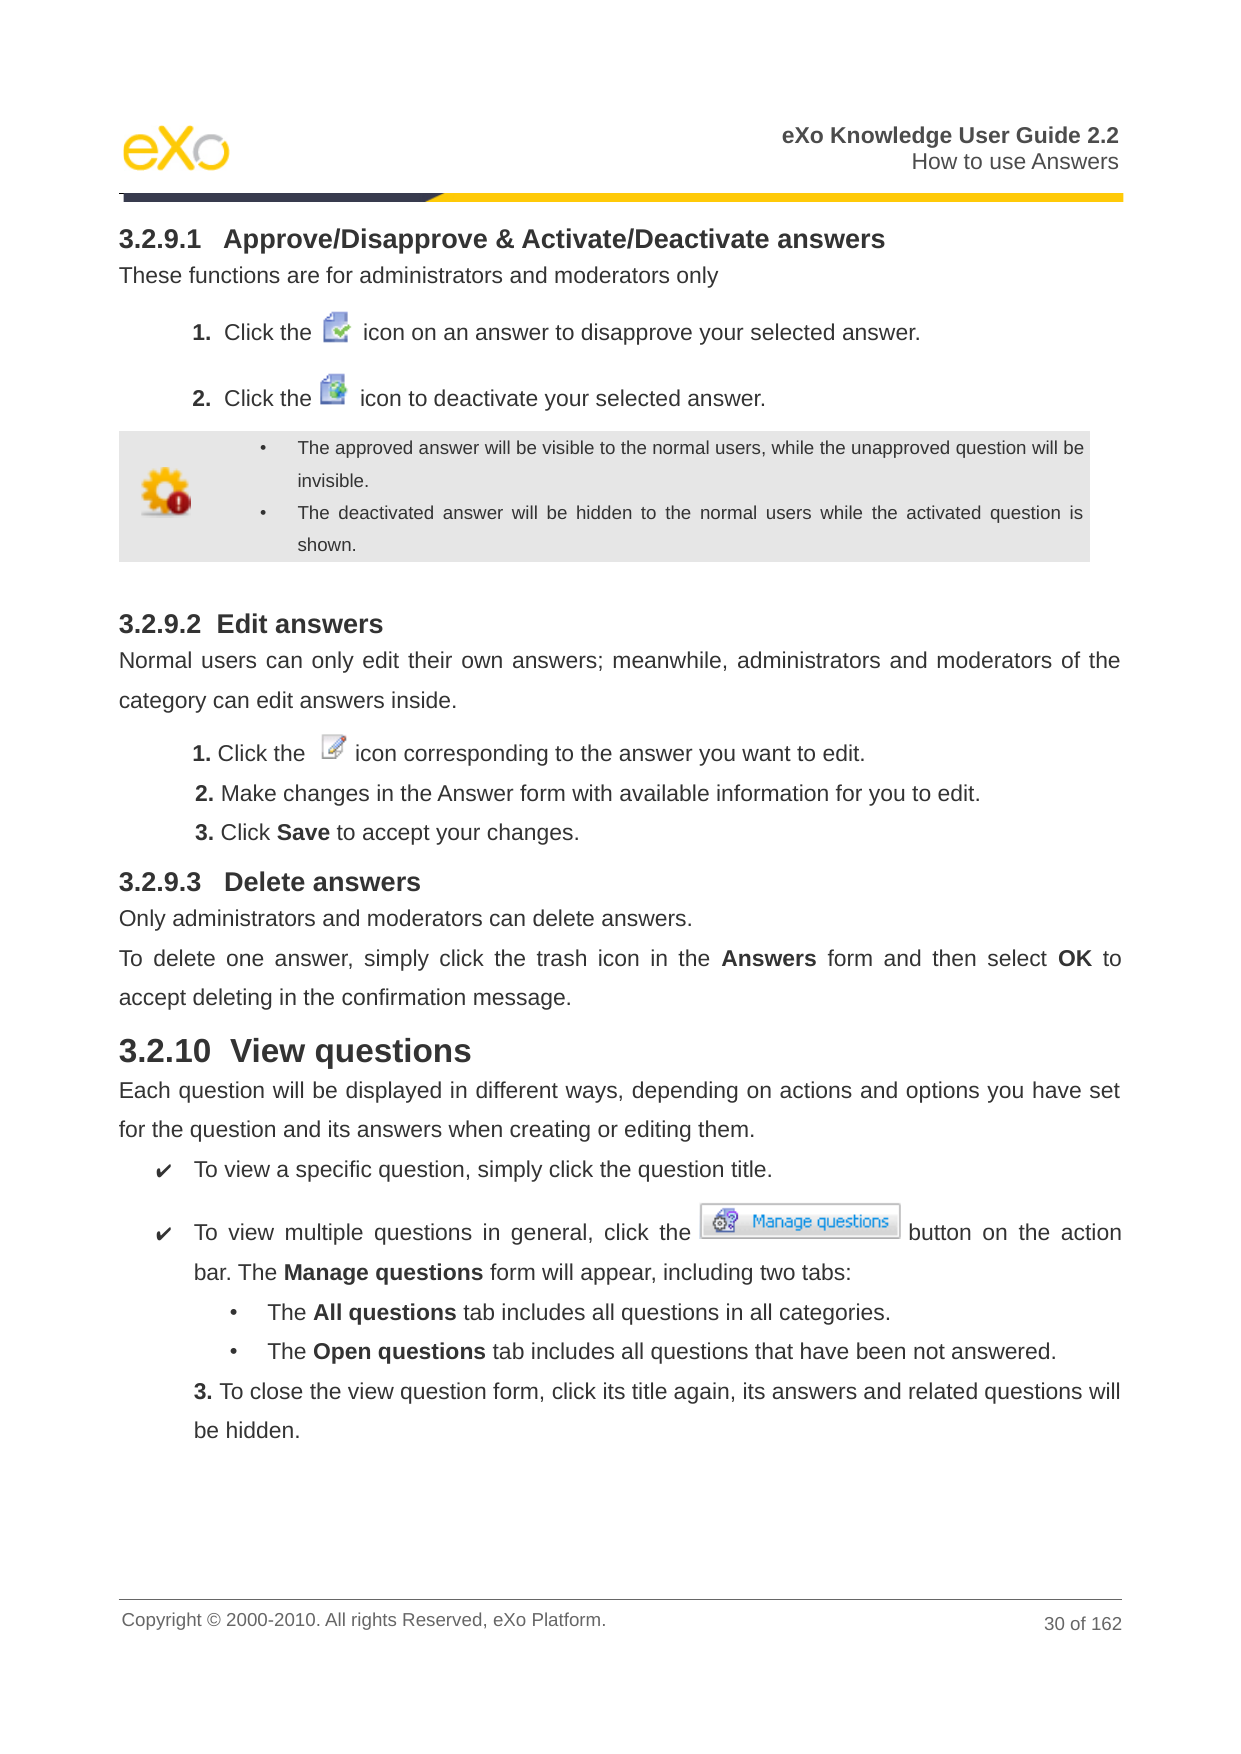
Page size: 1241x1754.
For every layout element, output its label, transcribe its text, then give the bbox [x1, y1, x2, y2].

text 2. Click theicon to deactivate your selected answer. [45, 364, 1122, 418]
subtitle Edit answers [118, 608, 1122, 640]
picture [319, 371, 353, 411]
list 2. Make changes in the Answer form with available information for you to edit. [157, 780, 1122, 806]
list To view multiple questions in general, click thebutton on the action bar. The Manage questions form will appear, including two tabs: [156, 1195, 1122, 1286]
picture [699, 1202, 901, 1239]
picture [123, 193, 1124, 202]
list The All questions tab includes all questions in all categories. [229, 1299, 1122, 1325]
list 3. To close the view question form, click its title again, its answers and related questions will be hidden. [156, 1378, 1122, 1444]
list The Open questions tab includes all questions that have been not answered. [229, 1338, 1122, 1365]
text Each question will be displayed in different ways, depending on actions and options you have set for the question and its answers when creating or editing them. [118, 1077, 1122, 1143]
text These functions are for administrators and moderators only [118, 262, 1122, 289]
table_header [119, 431, 217, 562]
text 1. Click the icon corresponding to the answer you want to edit. [118, 726, 1122, 767]
text Only administrators and moderators can delete answers. [118, 905, 1122, 931]
list To view a specific question, simply click the question title. [156, 1156, 1122, 1182]
picture [319, 309, 356, 344]
table_header The approved answer will be visible to the normal users, while the unapproved question will be invisible. The deactivated answer will be hidden to the normal users while the activated question is shown. [217, 431, 1090, 562]
picture [141, 467, 191, 518]
text To delete one answer, simply click the trash icon in the Answers form and then select OK to accept deleting in the confirmation message. [118, 944, 1122, 1010]
subtitle Delete answers [118, 866, 1122, 897]
picture [123, 125, 230, 171]
text Normal users can only edit their own answers; meanwhile, administrators and moderators of the category can edit answers inside. [118, 647, 1122, 713]
subtitle Approve/Disapprove & Activate/Deactivate answers [118, 223, 1122, 255]
picture [319, 733, 348, 759]
subtitle View questions [118, 1031, 1122, 1069]
list 3. Click Save to accept your changes. [157, 819, 1122, 846]
text 1. Click theicon on an answer to disapprove your selected answer. [45, 302, 1122, 351]
